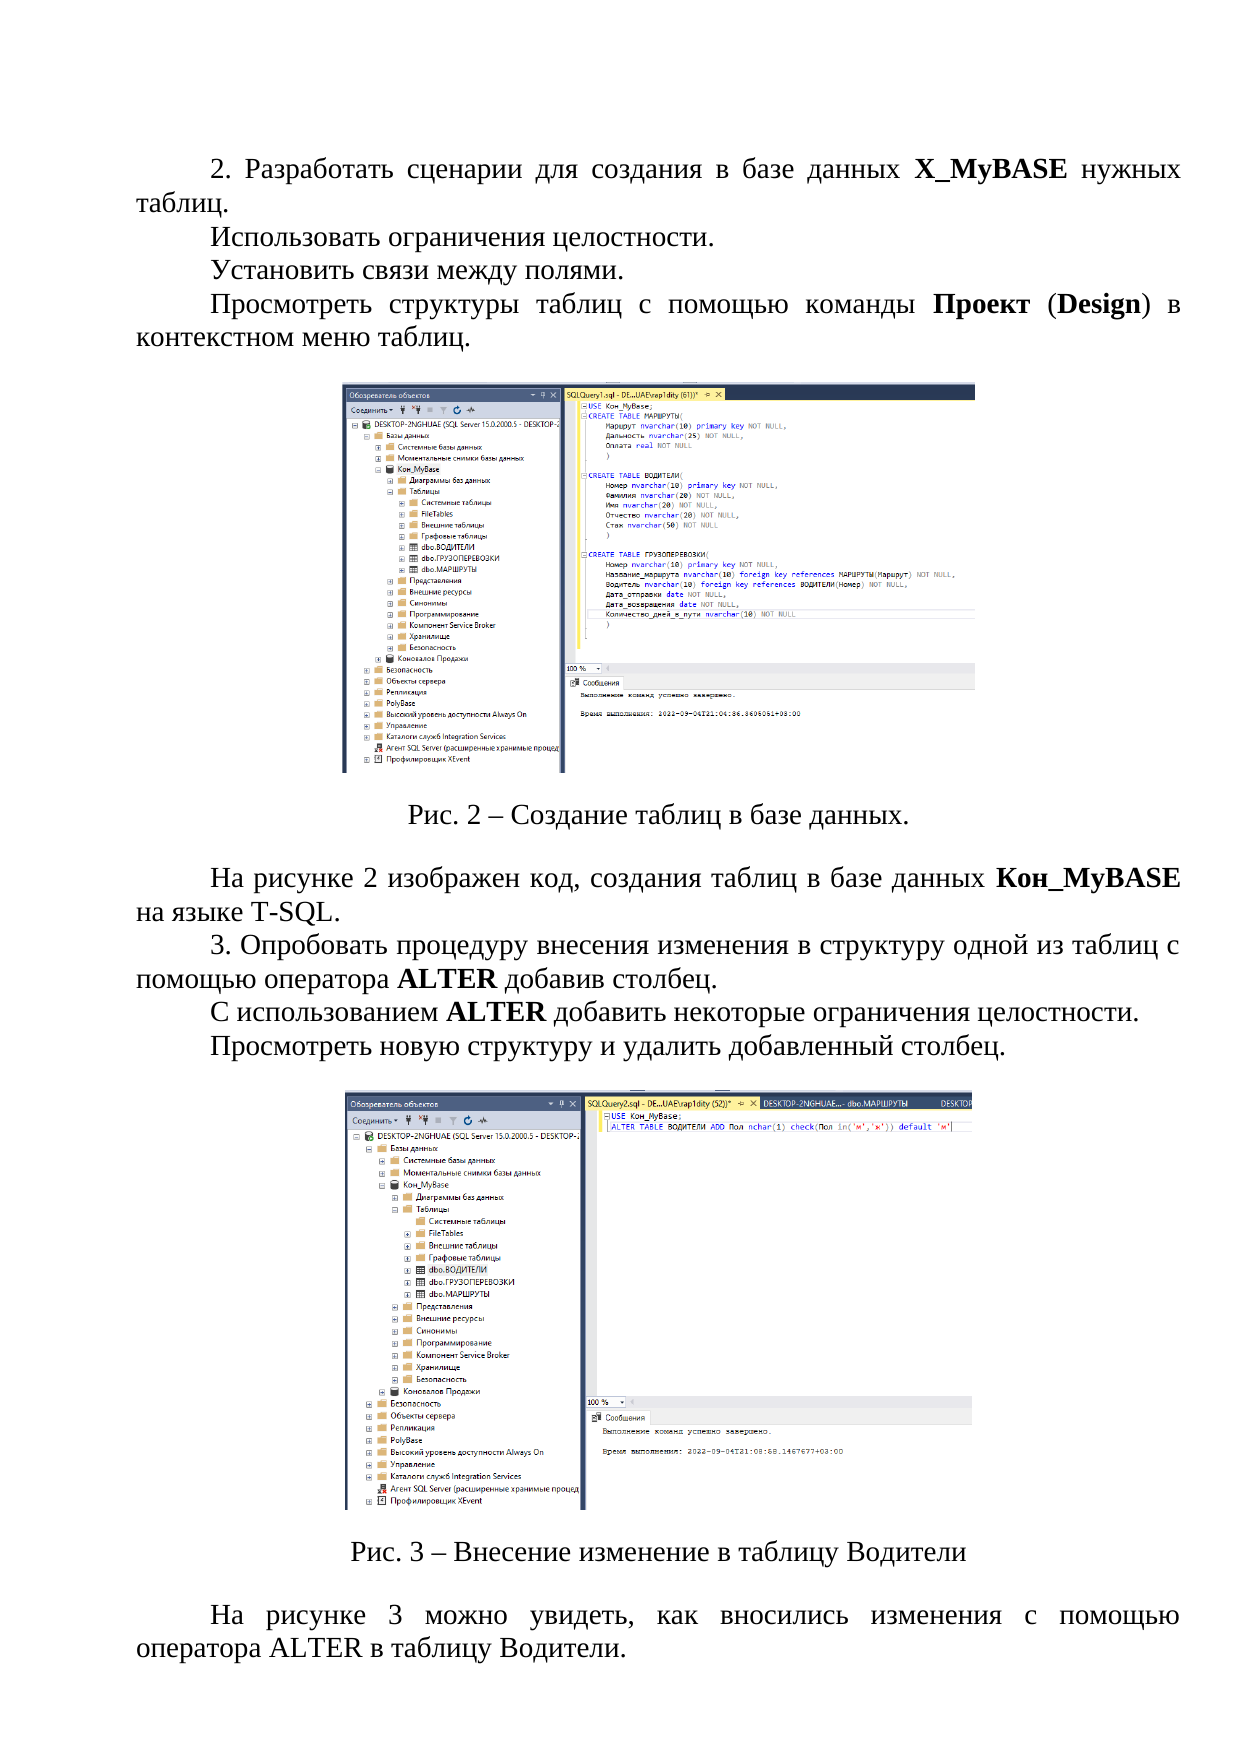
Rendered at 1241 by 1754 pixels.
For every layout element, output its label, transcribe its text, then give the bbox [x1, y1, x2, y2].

picture [342, 382, 975, 773]
text 2. Разработать сценарии для создания в базе данных X_MyBASE нужных таблиц. [136, 152, 1181, 219]
text Рис. 3 – Внесение изменение в таблицу Водители [136, 1534, 1181, 1568]
text Использовать ограничения целостности. [136, 219, 1181, 252]
text Просмотреть структуры таблиц с помощью команды Проект (Design) в контекстном меню таблиц. [136, 286, 1181, 353]
picture [345, 1090, 972, 1510]
text Просмотреть новую структуру и удалить добавленный столбец. [136, 1028, 1181, 1061]
text 3. Опробовать процедуру внесения изменения в структуру одной из таблиц с помощью оператора ALTER добавив столбец. [136, 927, 1181, 994]
text Рис. 2 – Создание таблиц в базе данных. [136, 797, 1181, 831]
text Установить связи между полями. [136, 252, 1181, 286]
text С использованием ALTER добавить некоторые ограничения целостности. [136, 994, 1181, 1028]
text На рисунке 3 можно увидеть, как вносились изменения с помощью оператора ALTER в таблицу Водители. [136, 1597, 1181, 1664]
text На рисунке 2 изображен код, создания таблиц в базе данных Кон_MyBASE на языке T-SQL. [136, 860, 1181, 927]
